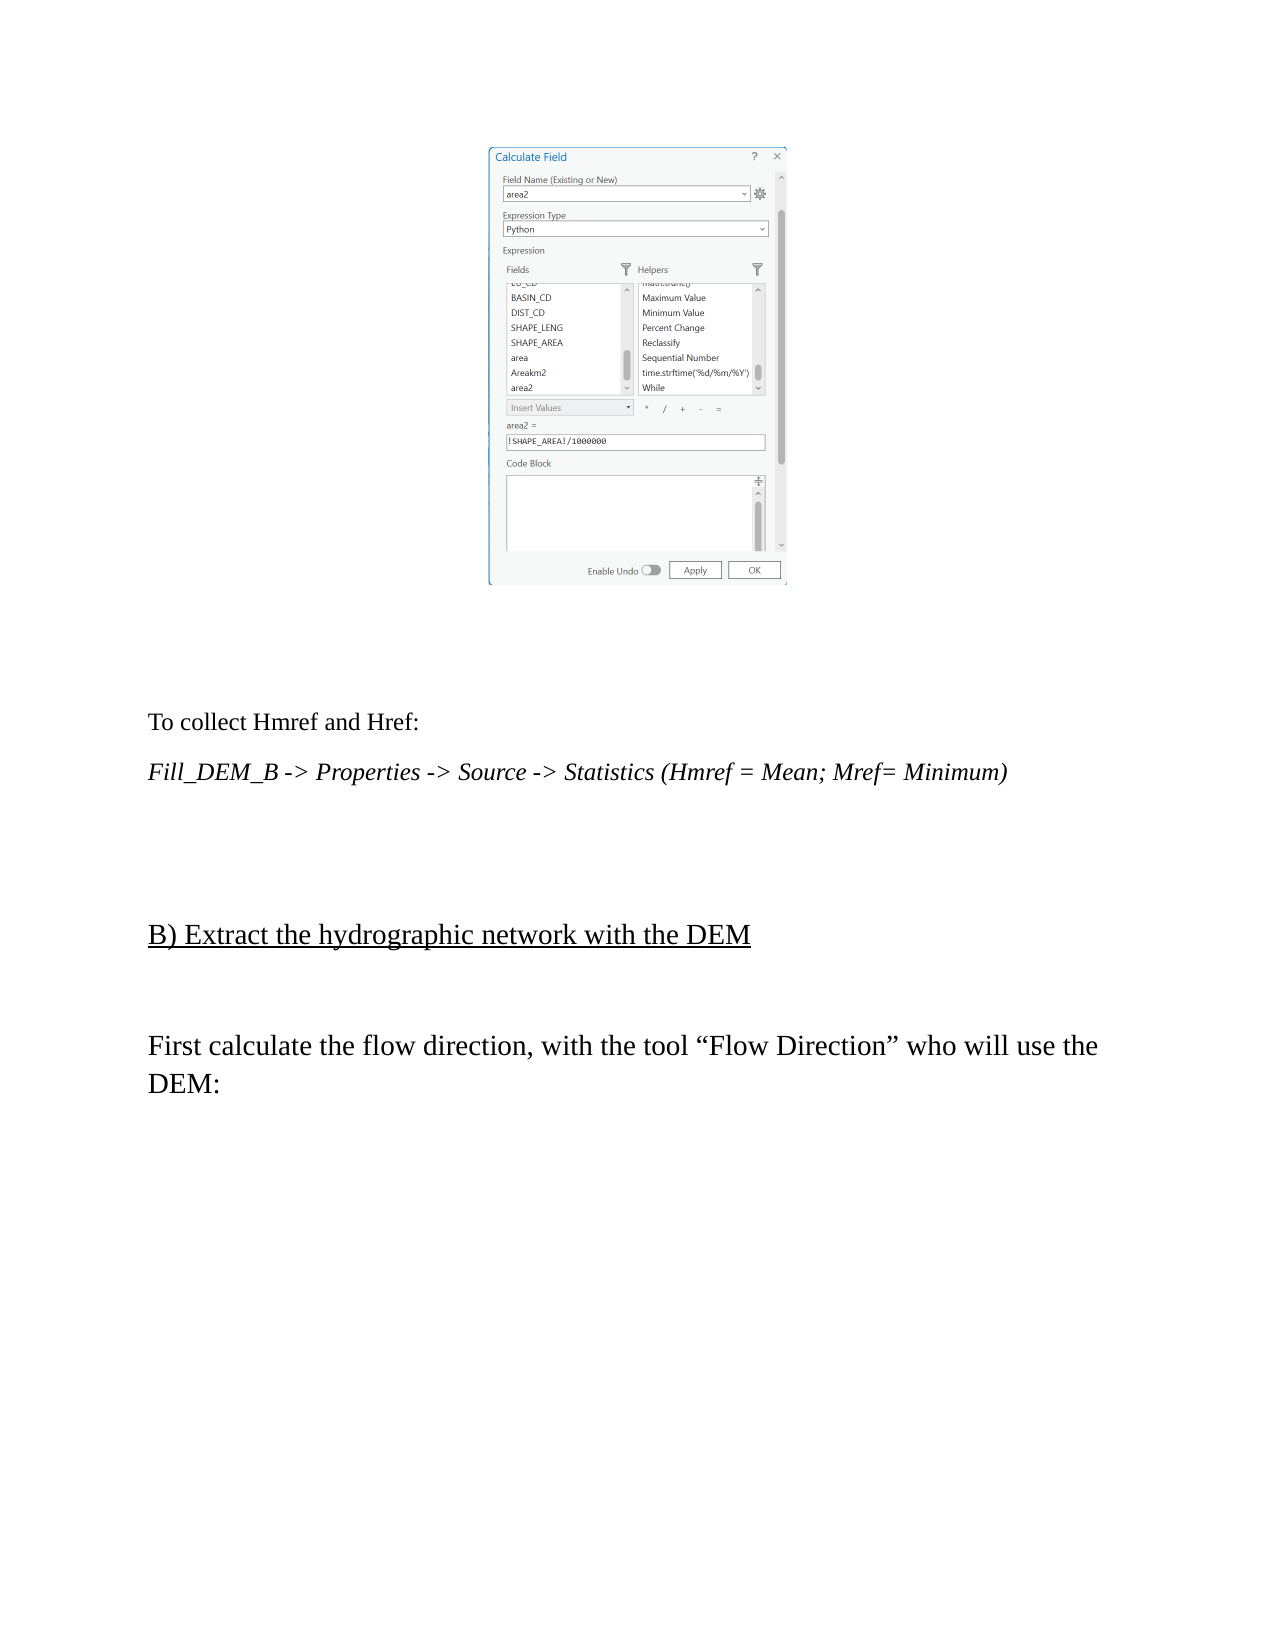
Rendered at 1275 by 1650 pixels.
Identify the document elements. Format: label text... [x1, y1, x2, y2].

text B) Extract the hydrographic network with the DEM [148, 917, 1127, 951]
text Fill_DEM_B -> Properties -> Source -> Statistics (Hmref = Mean; Mref= Minimum) [148, 757, 1127, 786]
text First calculate the flow direction, with the tool “Flow Direction” who will use the DEM: [148, 1028, 1127, 1100]
text To collect Hmref and Href: [148, 707, 1127, 736]
